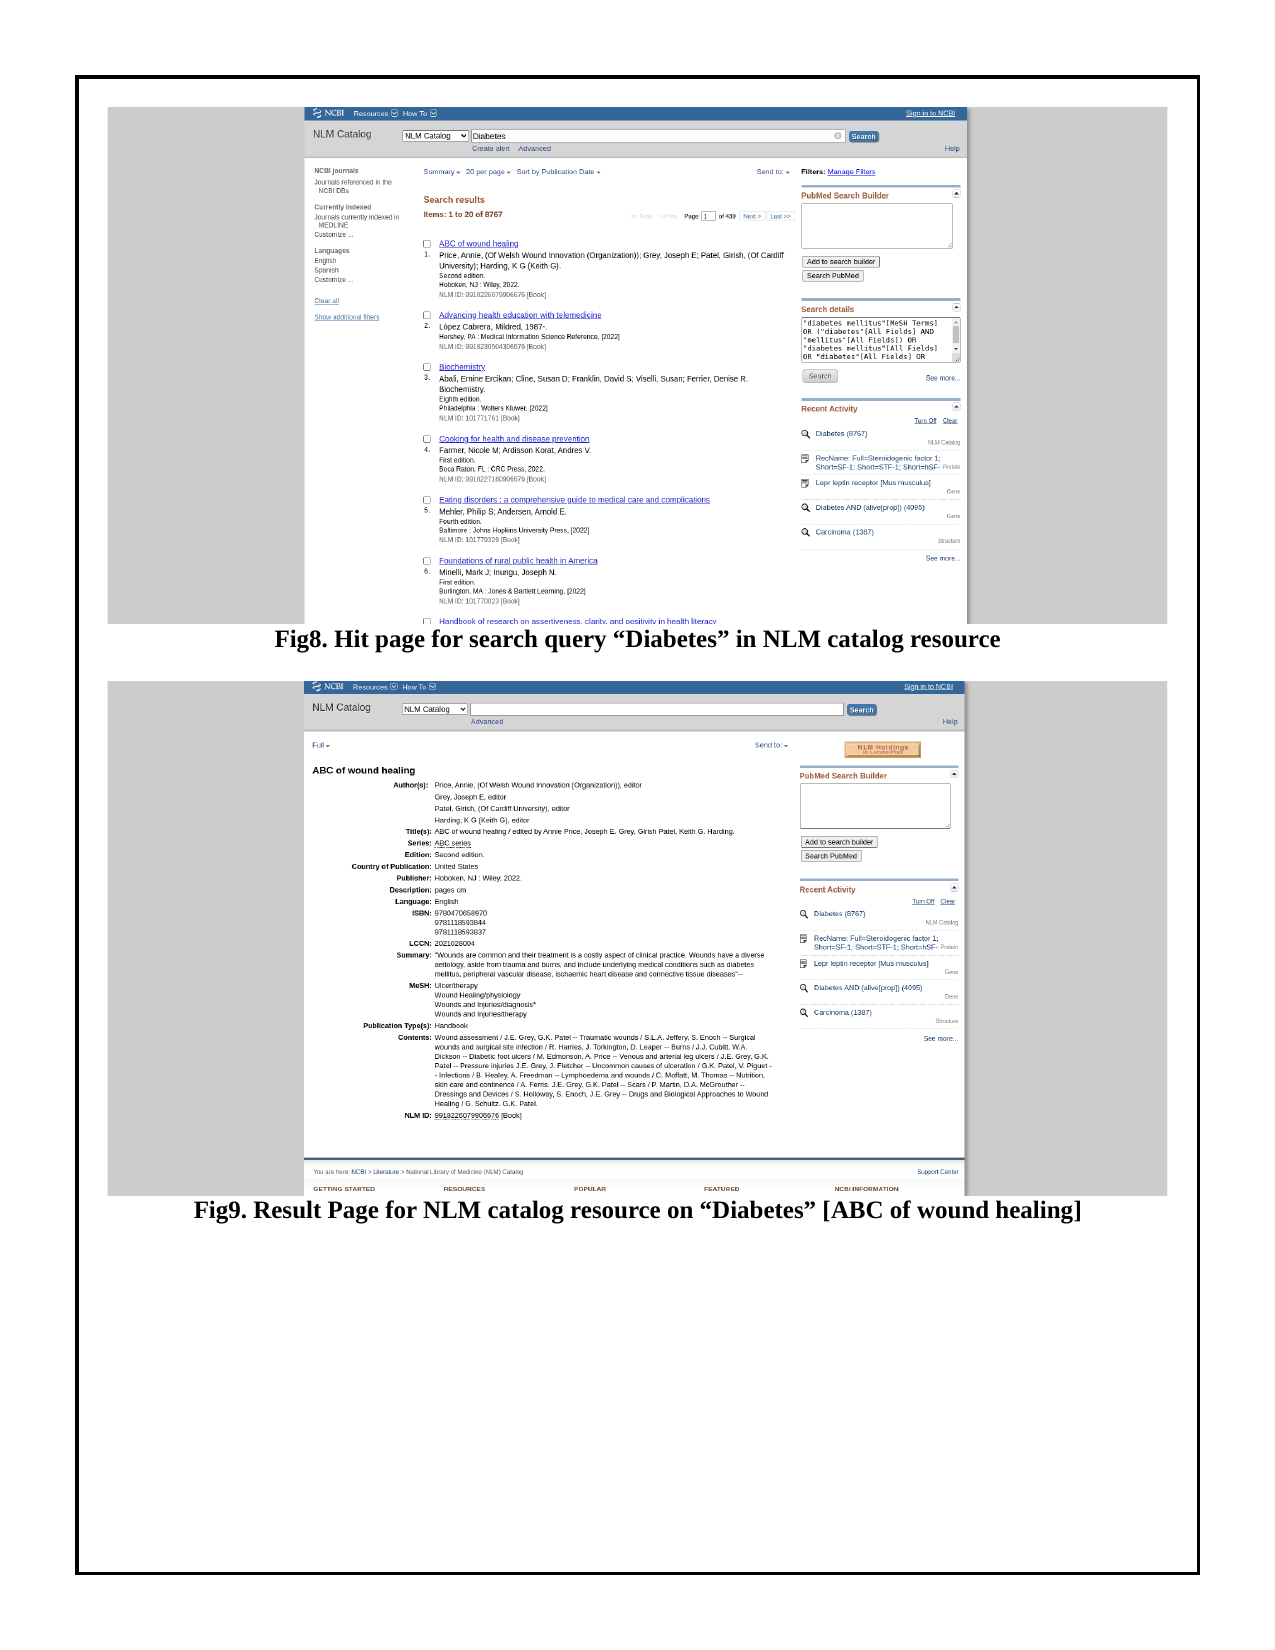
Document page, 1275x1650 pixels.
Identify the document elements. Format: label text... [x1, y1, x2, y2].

text Fig8. Hit page for search query “Diabetes” in NLM catalog resource [108, 624, 1167, 652]
picture [107, 681, 1168, 1196]
picture [107, 107, 1168, 624]
text Fig9. Result Page for NLM catalog resource on “Diabetes” [ABC of wound healing] [108, 1196, 1167, 1224]
